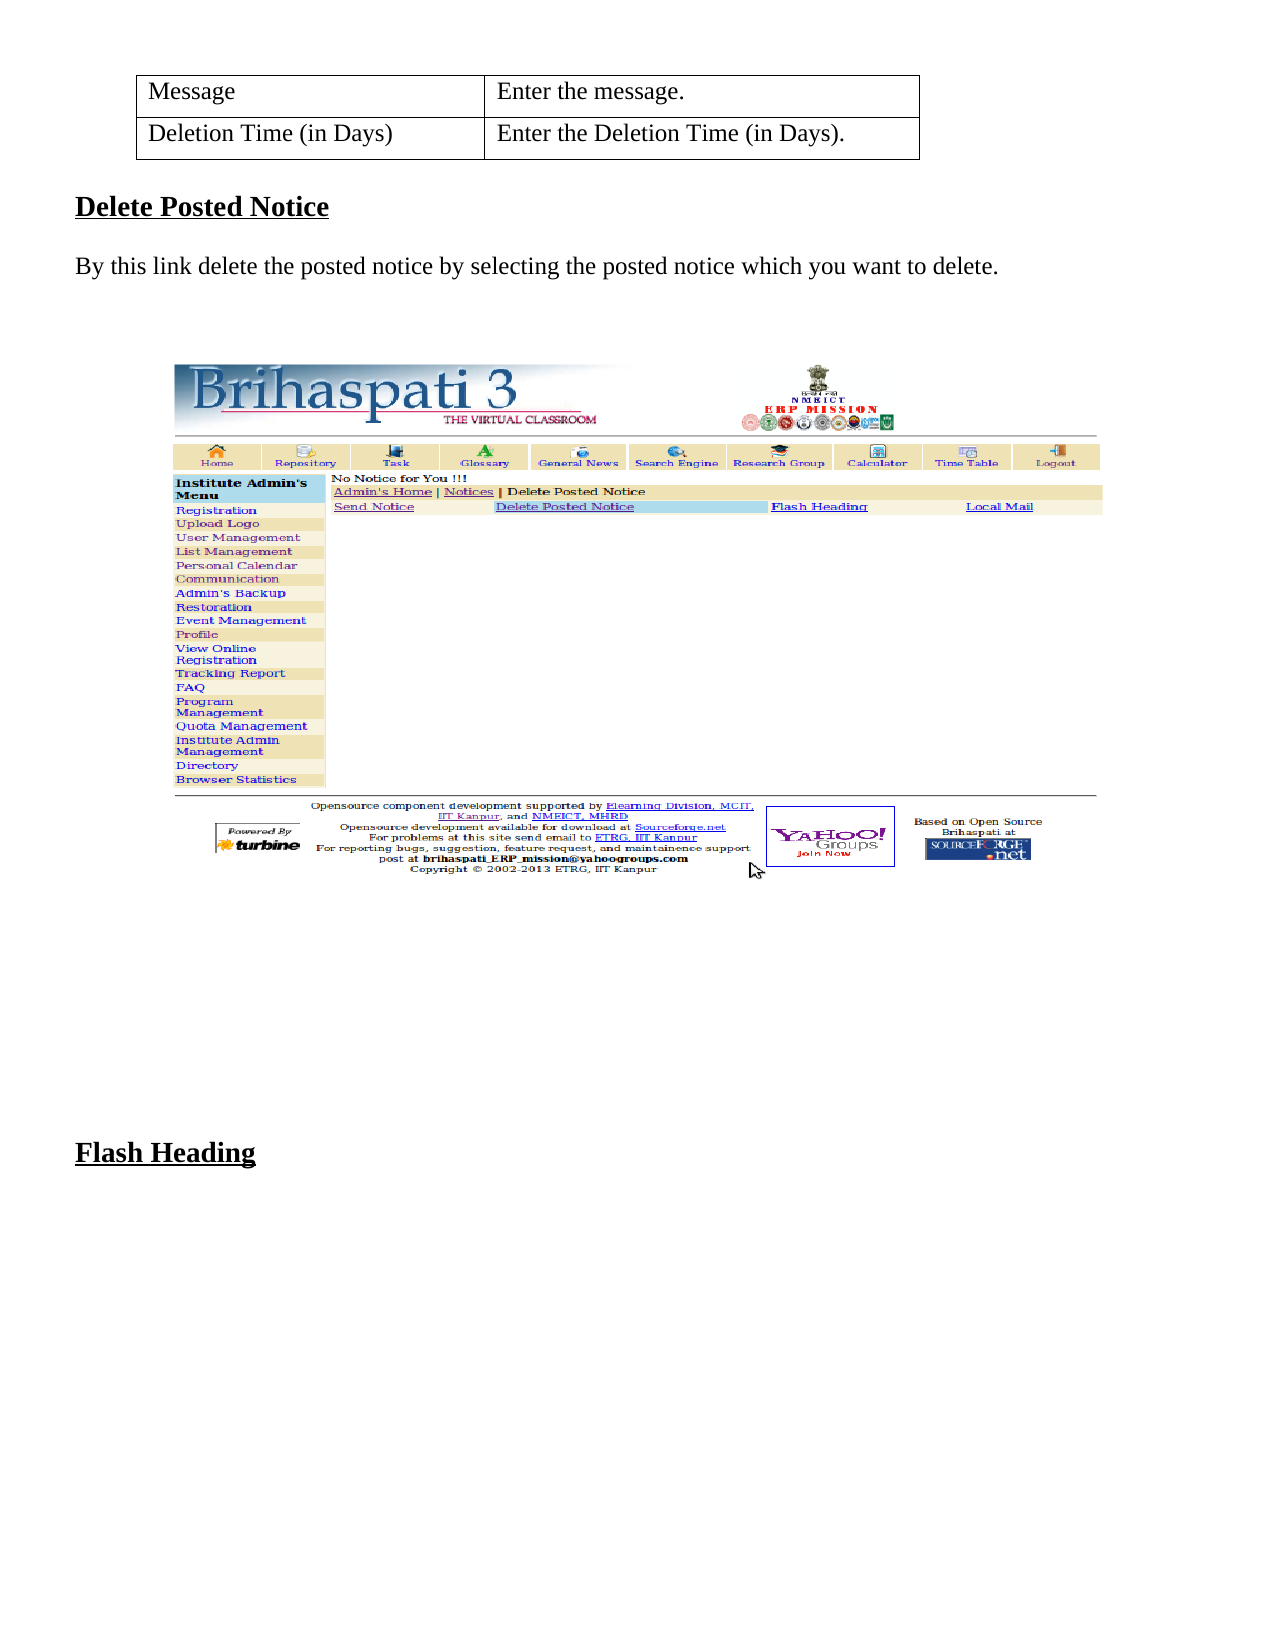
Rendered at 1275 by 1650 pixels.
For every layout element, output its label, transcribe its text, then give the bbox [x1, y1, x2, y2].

table_cell Enter the message. [485, 76, 919, 117]
table_cell Message [137, 76, 484, 117]
text By this link delete the posted notice by selecting the posted notice which you want to delete. [75, 251, 1200, 280]
picture [172, 362, 1103, 885]
table_cell Deletion Time (in Days) [137, 118, 484, 158]
table_cell Enter the Deletion Time (in Days). [485, 118, 919, 158]
text Delete Posted Notice [75, 189, 1200, 222]
text Flash Heading [75, 1135, 1200, 1169]
